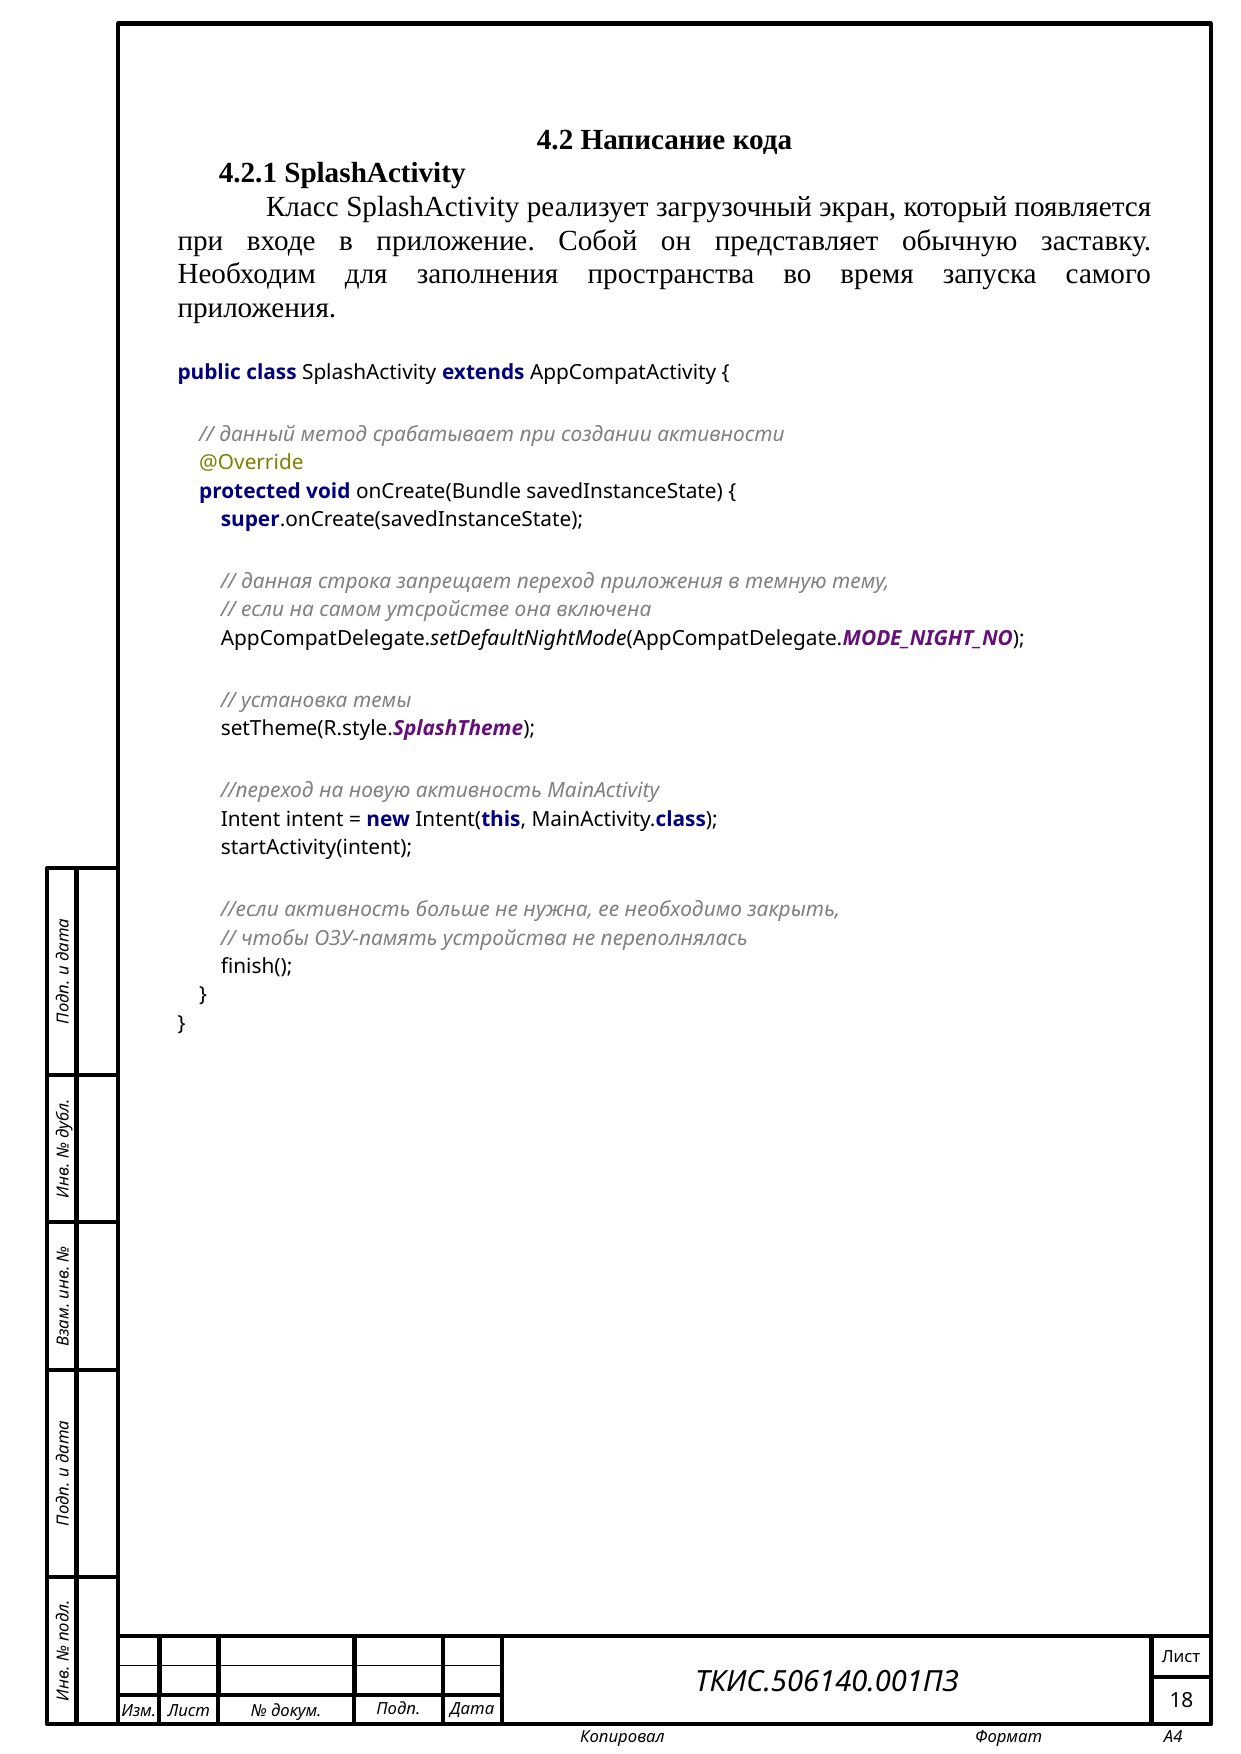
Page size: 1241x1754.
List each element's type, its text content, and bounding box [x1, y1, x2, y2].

table_header public class SplashActivity extends AppCompatActivity { // данный метод срабатывает при создании активности @Override protected void onCreate(Bundle savedInstanceState) { super.onCreate(savedInstanceState); // данная строка запрещает переход приложения в темную тему, // если на самом утсройстве она включена AppCompatDelegate.setDefaultNightMode(AppCompatDelegate.MODE_NIGHT_NO); // установка темы setTheme(R.style.SplashTheme); //переход на новую активность MainActivity Intent intent = new Intent(this, MainActivity.class); startActivity(intent); //если активность больше не нужна, ее необходимо закрыть, // чтобы ОЗУ-память устройства не переполнялась finish(); } } [177, 1036, 1152, 1070]
text Класс SplashActivity реализует загрузочный экран, который появляется при входе в приложение. Собой он представляет обычную заставку. Необходим для заполнения пространства во время запуска самого приложения. [177, 189, 1152, 323]
subtitle SplashActivity [218, 156, 1152, 189]
subtitle Написание кода [177, 122, 1152, 156]
